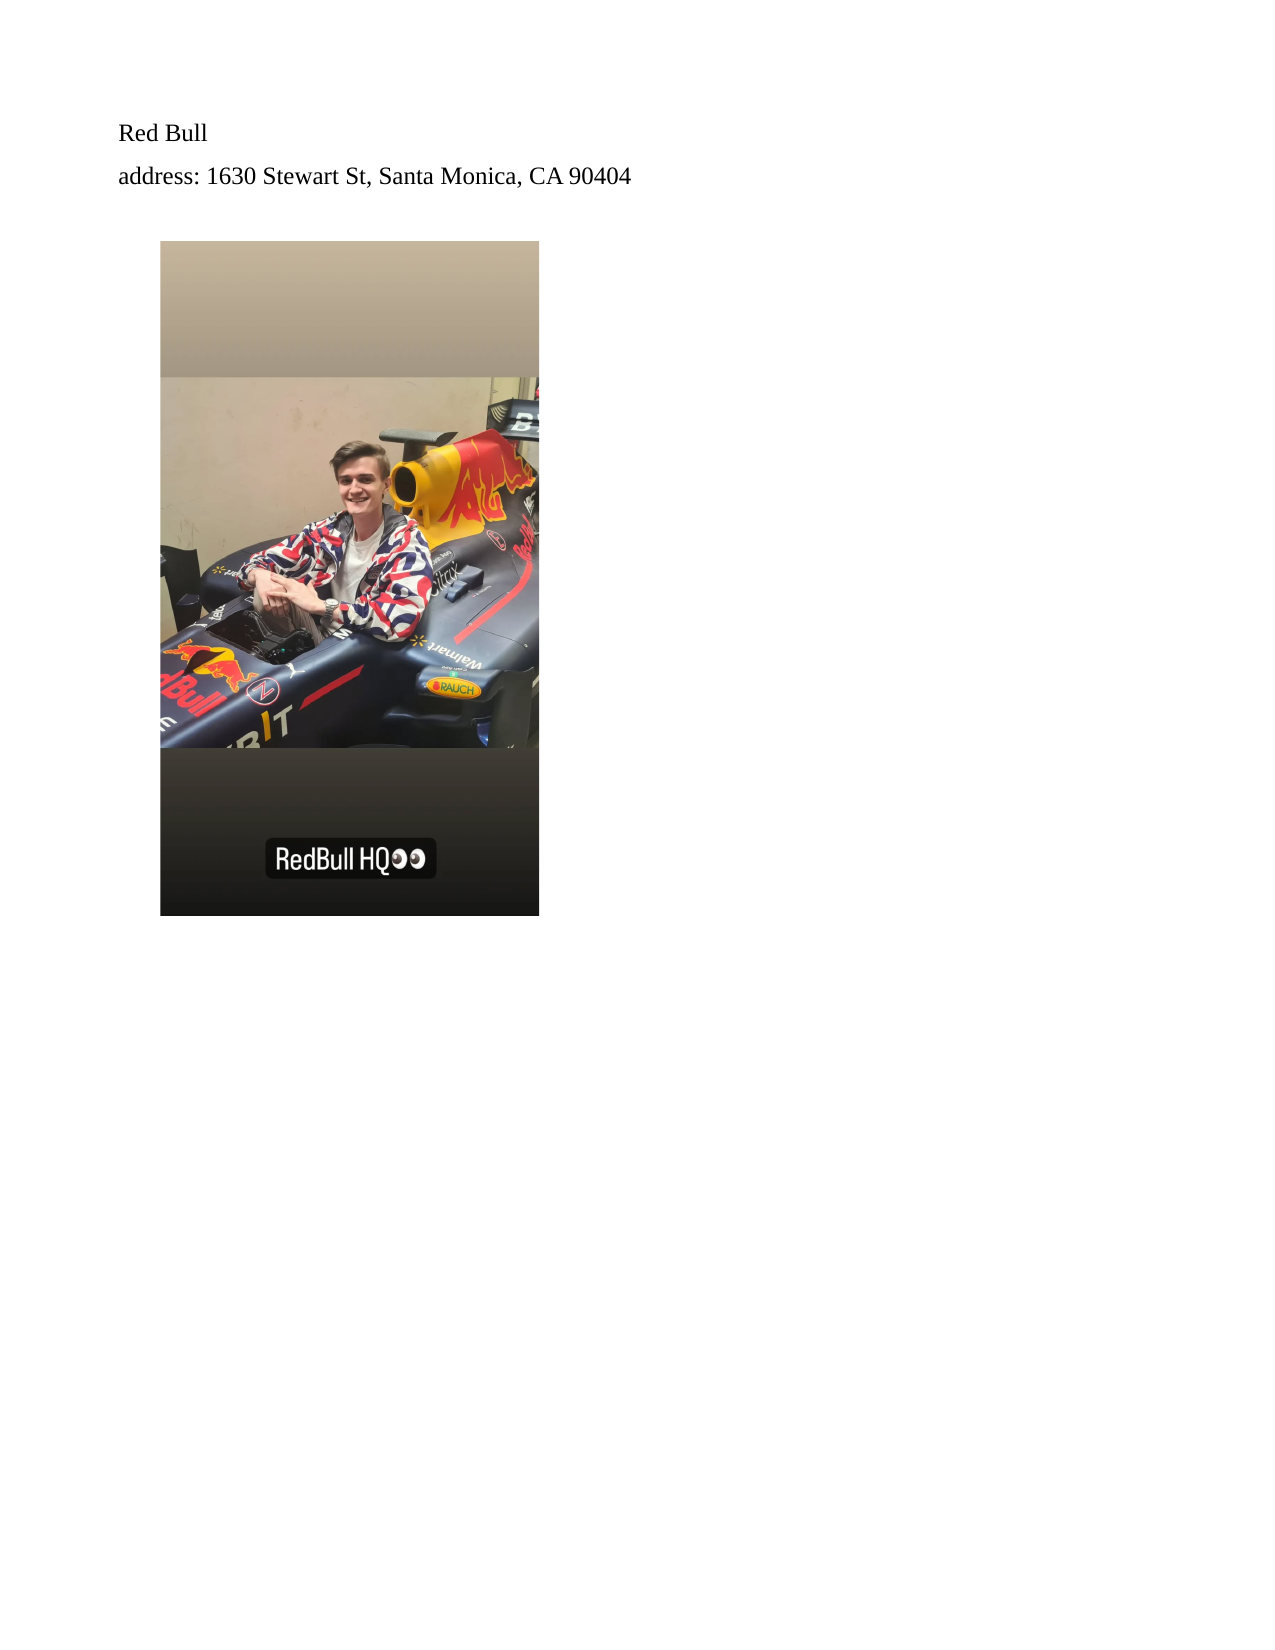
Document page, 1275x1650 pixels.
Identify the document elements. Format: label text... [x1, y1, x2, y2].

text address: 1630 Stewart St, Santa Monica, CA 90404 [118, 161, 1157, 190]
text Red Bull [118, 118, 1157, 147]
picture [160, 241, 540, 916]
